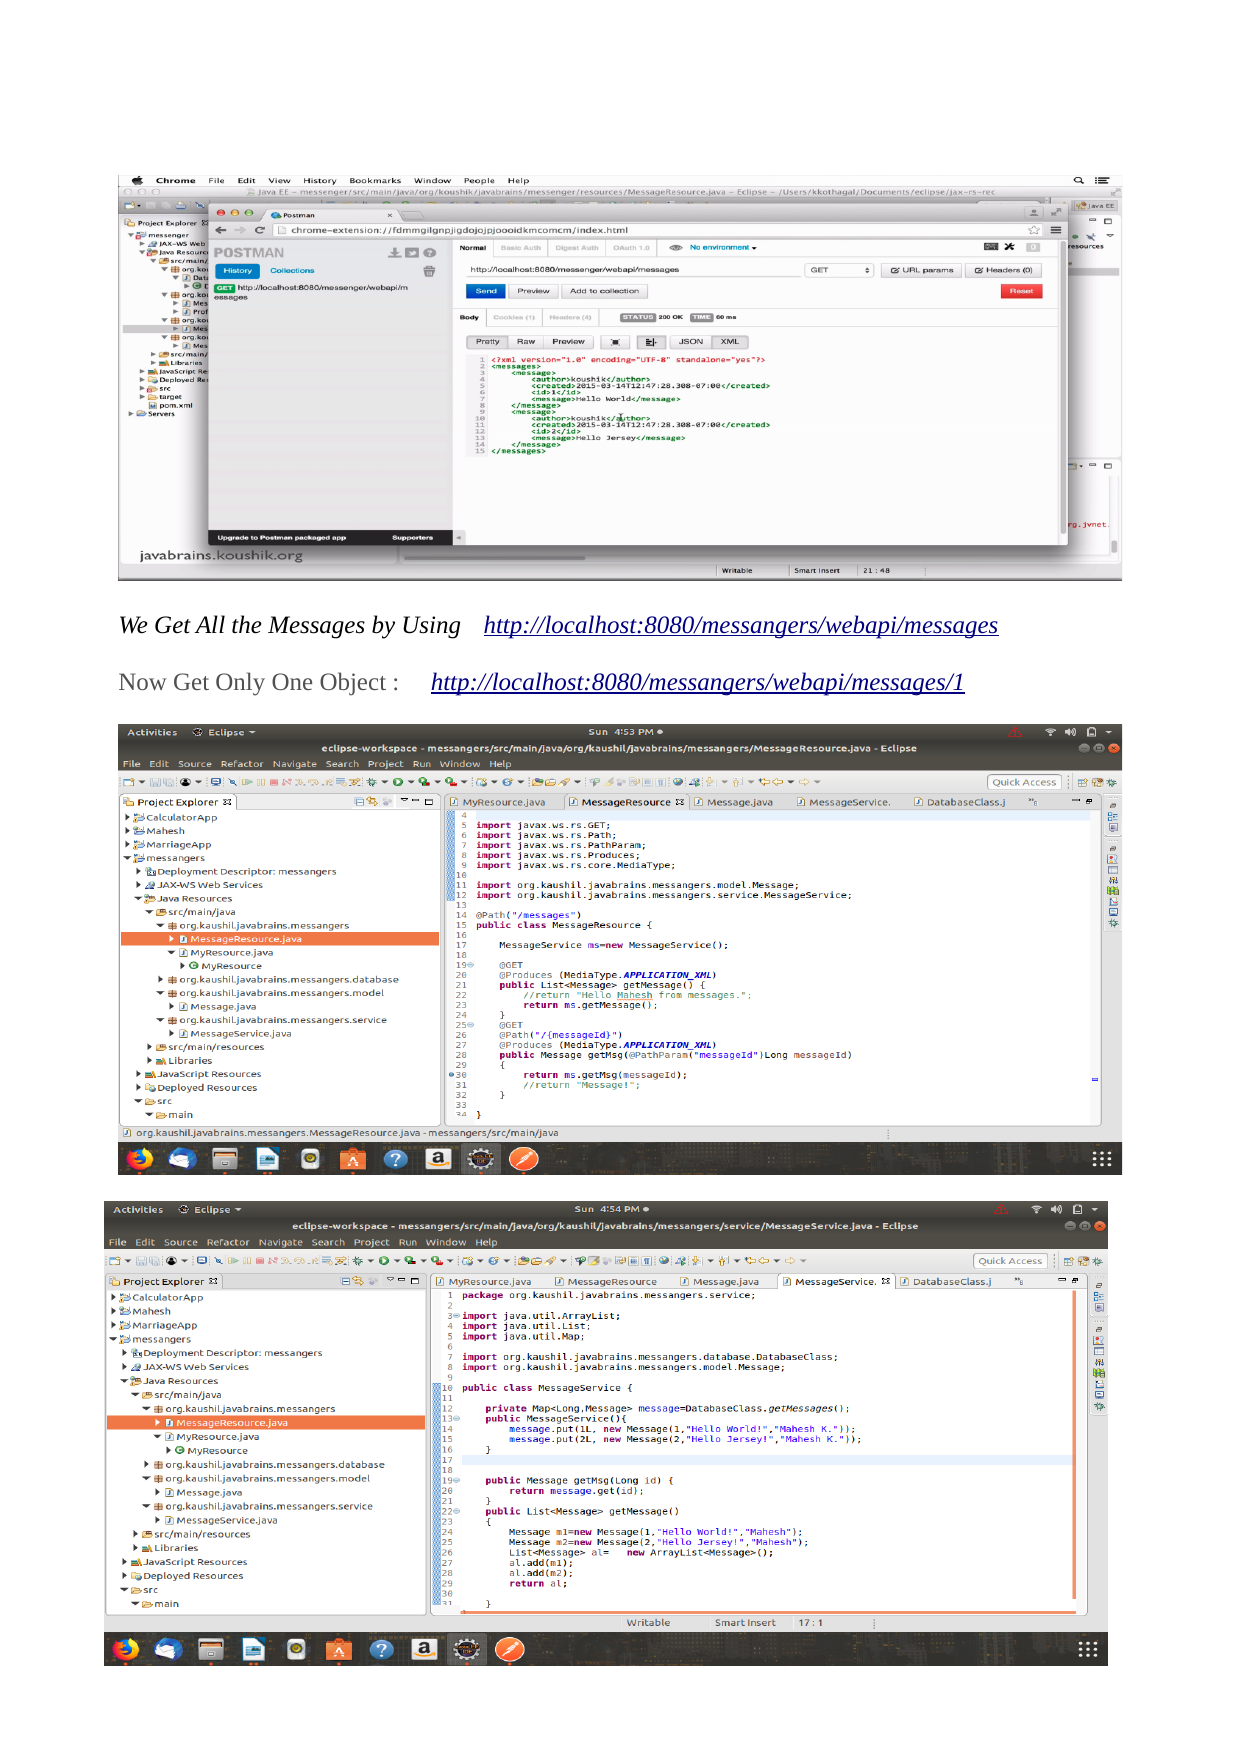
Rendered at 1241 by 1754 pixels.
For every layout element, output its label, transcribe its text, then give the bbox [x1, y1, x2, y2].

picture [118, 175, 1123, 581]
picture [104, 1201, 1108, 1666]
picture [118, 724, 1123, 1175]
text Now Get Only One Object : http://localhost:8080/messangers/webapi/messages/1 [118, 667, 1122, 696]
text We Get All the Messages by Using http://localhost:8080/messangers/webapi/messages [118, 610, 1122, 638]
